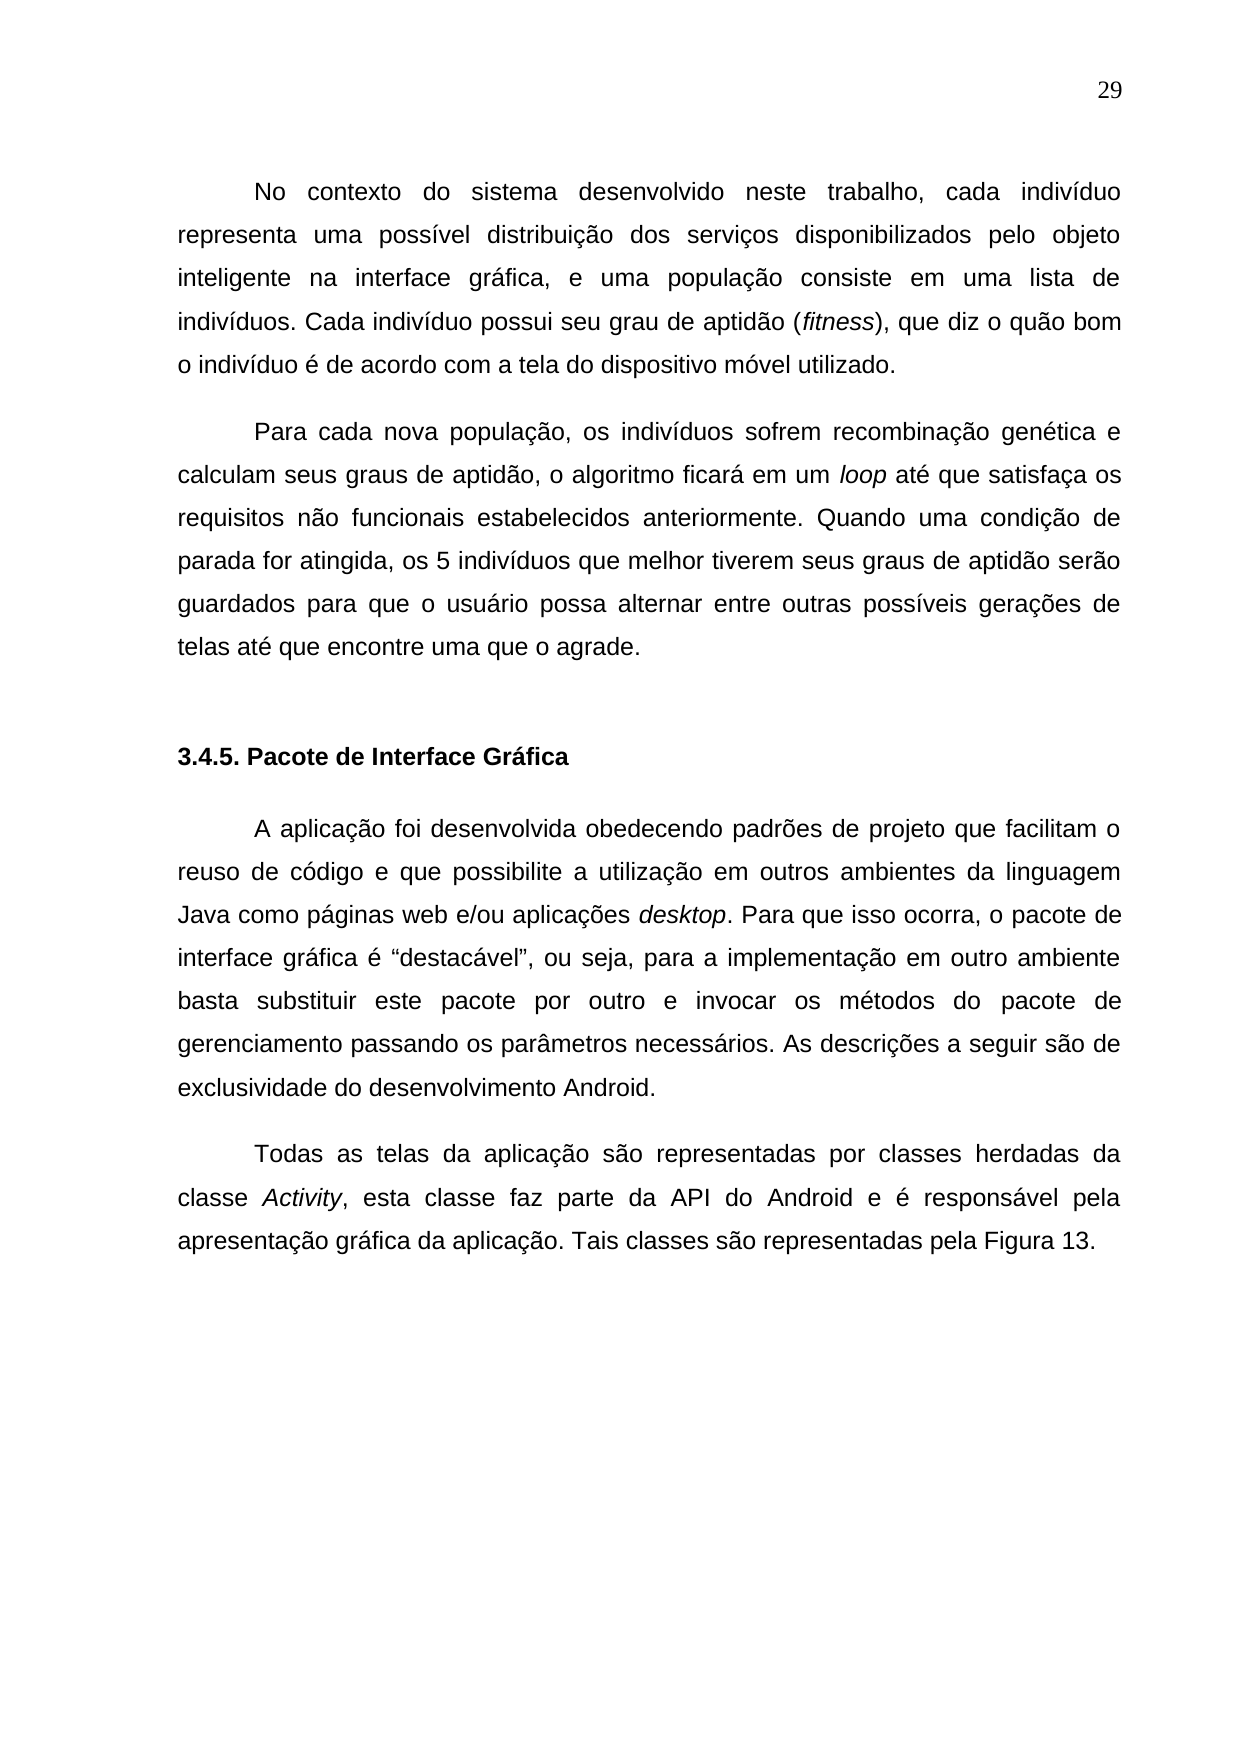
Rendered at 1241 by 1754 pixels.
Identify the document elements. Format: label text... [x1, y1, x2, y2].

list Pacote de Interface Gráfica [177, 742, 1122, 771]
text Para cada nova população, os indivíduos sofrem recombinação genética e calculam seus graus de aptidão, o algoritmo ficará em um loop até que satisfaça os requisitos não funcionais estabelecidos anteriormente. Quando uma condição de parada for atingida, os 5 indivíduos que melhor tiverem seus graus de aptidão serão guardados para que o usuário possa alternar entre outras possíveis gerações de telas até que encontre uma que o agrade. [177, 416, 1122, 661]
text No contexto do sistema desenvolvido neste trabalho, cada indivíduo representa uma possível distribuição dos serviços disponibilizados pelo objeto inteligente na interface gráfica, e uma população consiste em uma lista de indivíduos. Cada indivíduo possui seu grau de aptidão (fitness), que diz o quão bom o indivíduo é de acordo com a tela do dispositivo móvel utilizado. [177, 177, 1122, 378]
text Todas as telas da aplicação são representadas por classes herdadas da classe Activity, esta classe faz parte da API do Android e é responsável pela apresentação gráfica da aplicação. Tais classes são representadas pela Figura 13. [177, 1139, 1122, 1254]
text A aplicação foi desenvolvida obedecendo padrões de projeto que facilitam o reuso de código e que possibilite a utilização em outros ambientes da linguagem Java como páginas web e/ou aplicações desktop. Para que isso ocorra, o pacote de interface gráfica é “destacável”, ou seja, para a implementação em outro ambiente basta substituir este pacote por outro e invocar os métodos do pacote de gerenciamento passando os parâmetros necessários. As descrições a seguir são de exclusividade do desenvolvimento Android. [177, 814, 1122, 1101]
